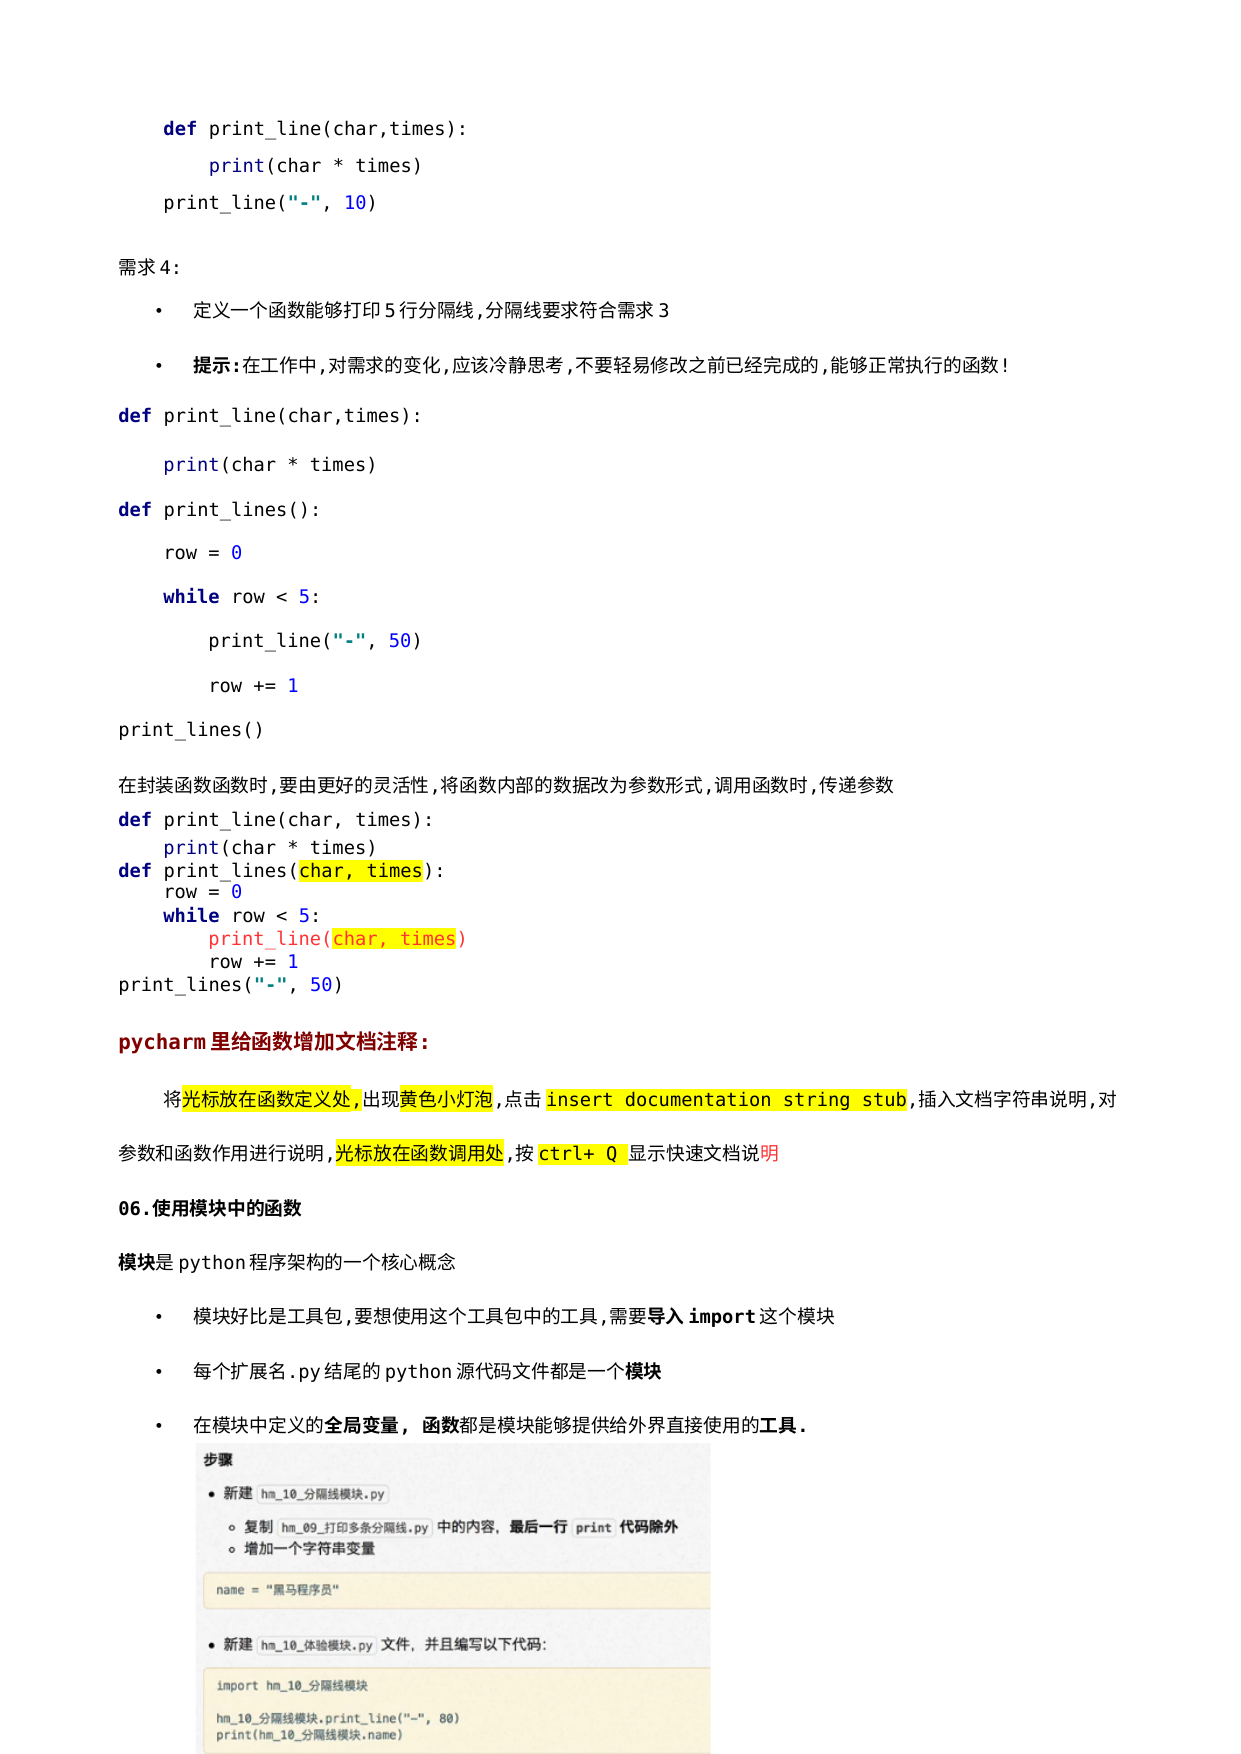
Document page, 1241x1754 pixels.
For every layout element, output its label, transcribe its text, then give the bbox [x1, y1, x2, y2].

text def print_line(char,times): [118, 118, 1122, 140]
text def print_lines(char, times): [118, 860, 1122, 882]
text def print_line(char,times): [118, 405, 1122, 427]
text row = 0 [118, 542, 1122, 565]
text row = 0 [118, 882, 1122, 904]
text def print_lines(): [118, 499, 1122, 521]
list 模块好比是工具包,要想使用这个工具包中的工具,需要导入import这个模块 [156, 1302, 1122, 1329]
list 在模块中定义的全局变量, 函数都是模块能够提供给外界直接使用的工具. [156, 1411, 1122, 1438]
picture [195, 1443, 711, 1754]
text print_line("-", 10) [118, 192, 1122, 214]
text print_lines("-", 50) [118, 974, 1122, 996]
text row += 1 [118, 951, 1122, 974]
text 06.使用模块中的函数 [118, 1193, 1122, 1221]
text 在封装函数函数时,要由更好的灵活性,将函数内部的数据改为参数形式,调用函数时,传递参数 [118, 770, 1122, 797]
text 将光标放在函数定义处,出现黄色小灯泡,点击insert documentation string stub,插入文档字符串说明,对参数和函数作用进行说明,光标放在函数调用处,按ctrl+ Q 显示快速文档说明 [118, 1085, 1122, 1166]
text print(char * times) [118, 155, 1122, 177]
text print(char * times) [118, 454, 1122, 477]
text print_lines() [118, 719, 1122, 741]
text 模块是python程序架构的一个核心概念 [118, 1248, 1122, 1275]
text while row < 5: [118, 904, 1122, 928]
list 每个扩展名.py结尾的python源代码文件都是一个模块 [156, 1357, 1122, 1384]
list 定义一个函数能够打印5行分隔线,分隔线要求符合需求3 [156, 296, 1122, 323]
text 需求4: [118, 253, 1122, 280]
text while row < 5: [118, 586, 1122, 609]
text row += 1 [118, 674, 1122, 698]
text print_line("-", 50) [118, 630, 1122, 653]
list 提示:在工作中,对需求的变化,应该冷静思考,不要轻易修改之前已经完成的,能够正常执行的函数! [156, 350, 1122, 377]
text pycharm里给函数增加文档注释: [118, 1025, 1122, 1055]
text print(char * times) [118, 837, 1122, 860]
text def print_line(char, times): [118, 809, 1122, 831]
text print_line(char, times) [118, 928, 1122, 951]
